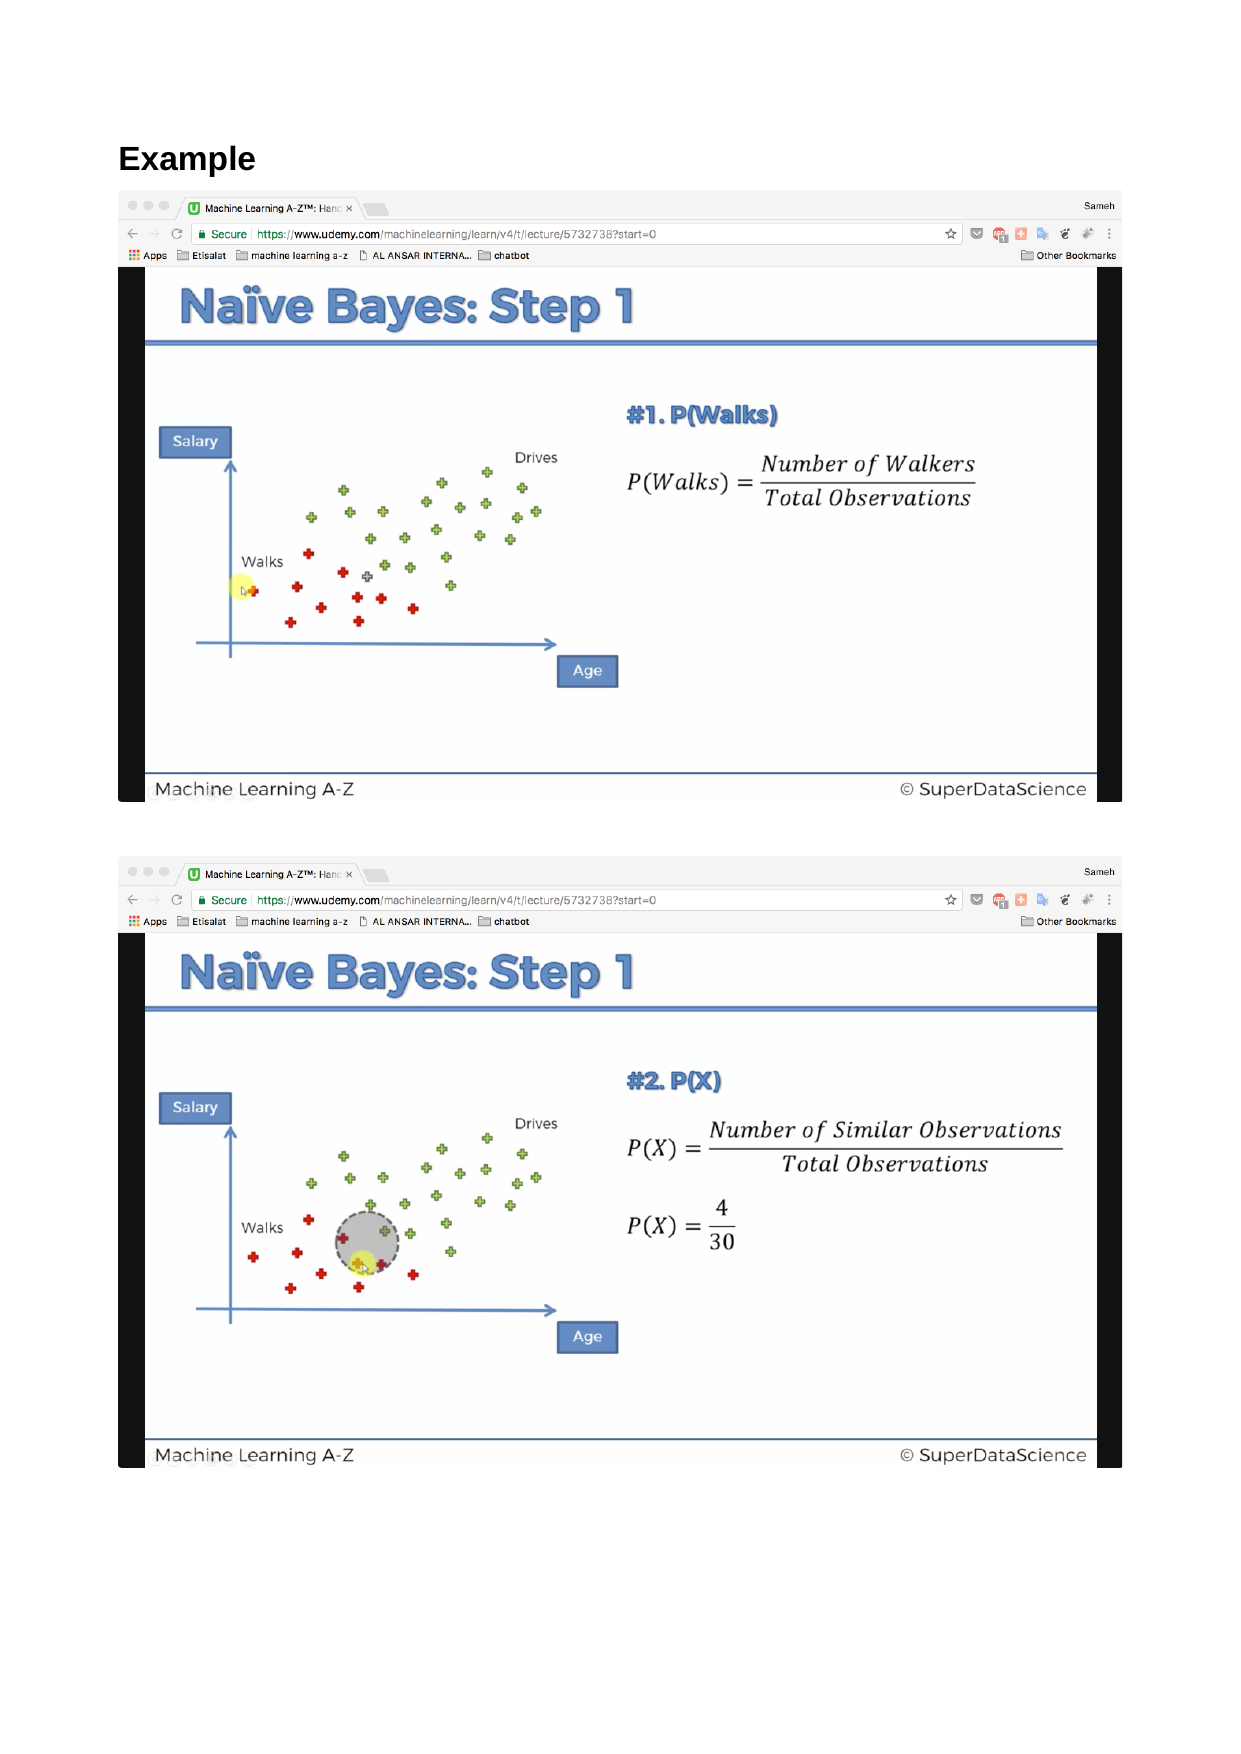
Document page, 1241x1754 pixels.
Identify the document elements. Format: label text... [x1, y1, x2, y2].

picture [118, 856, 1123, 1468]
subtitle Example [118, 139, 1122, 178]
picture [118, 190, 1123, 802]
